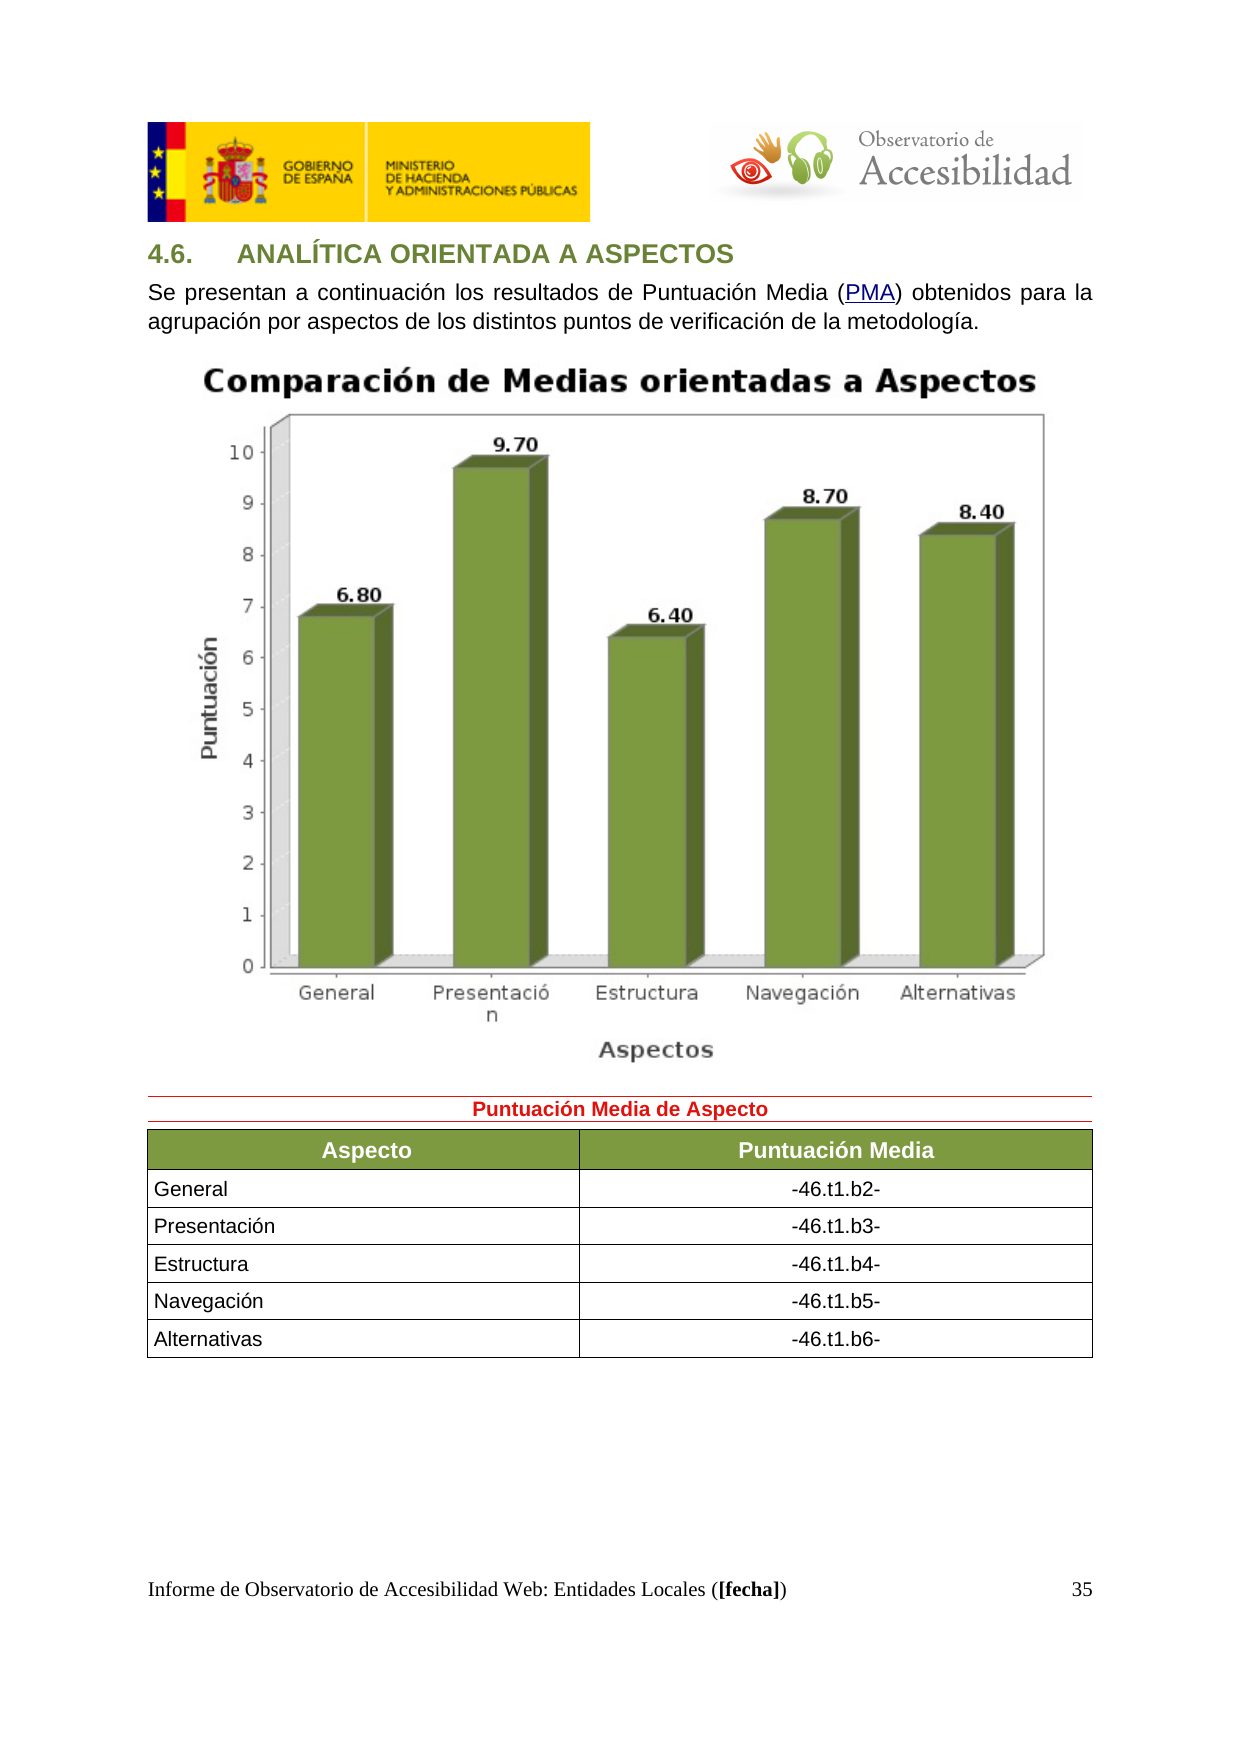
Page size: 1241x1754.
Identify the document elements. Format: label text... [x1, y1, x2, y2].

picture [710, 122, 1086, 205]
table_cell General [148, 1170, 579, 1207]
table_cell Estructura [148, 1245, 579, 1282]
text Se presentan a continuación los resultados de Puntuación Media (PMA) obtenidos para la agrupación por aspectos de los distintos puntos de verificación de la metodología. [148, 279, 1092, 334]
table_cell -46.t1.b6- [580, 1320, 1092, 1357]
table_cell -46.t1.b4- [580, 1245, 1092, 1282]
picture [178, 361, 1062, 1072]
table_cell Alternativas [148, 1320, 579, 1357]
text Puntuación Media de Aspecto [148, 1097, 1092, 1121]
picture [147, 122, 591, 222]
table_cell Navegación [148, 1283, 579, 1319]
table_cell -46.t1.b5- [580, 1283, 1092, 1319]
table_cell -46.t1.b3- [580, 1208, 1092, 1244]
table_cell Presentación [148, 1208, 579, 1244]
table_header Puntuación Media [580, 1130, 1092, 1169]
table_cell -46.t1.b2- [580, 1170, 1092, 1207]
table_header Aspecto [148, 1130, 579, 1169]
list Analítica orientada a aspectos [148, 238, 1092, 269]
